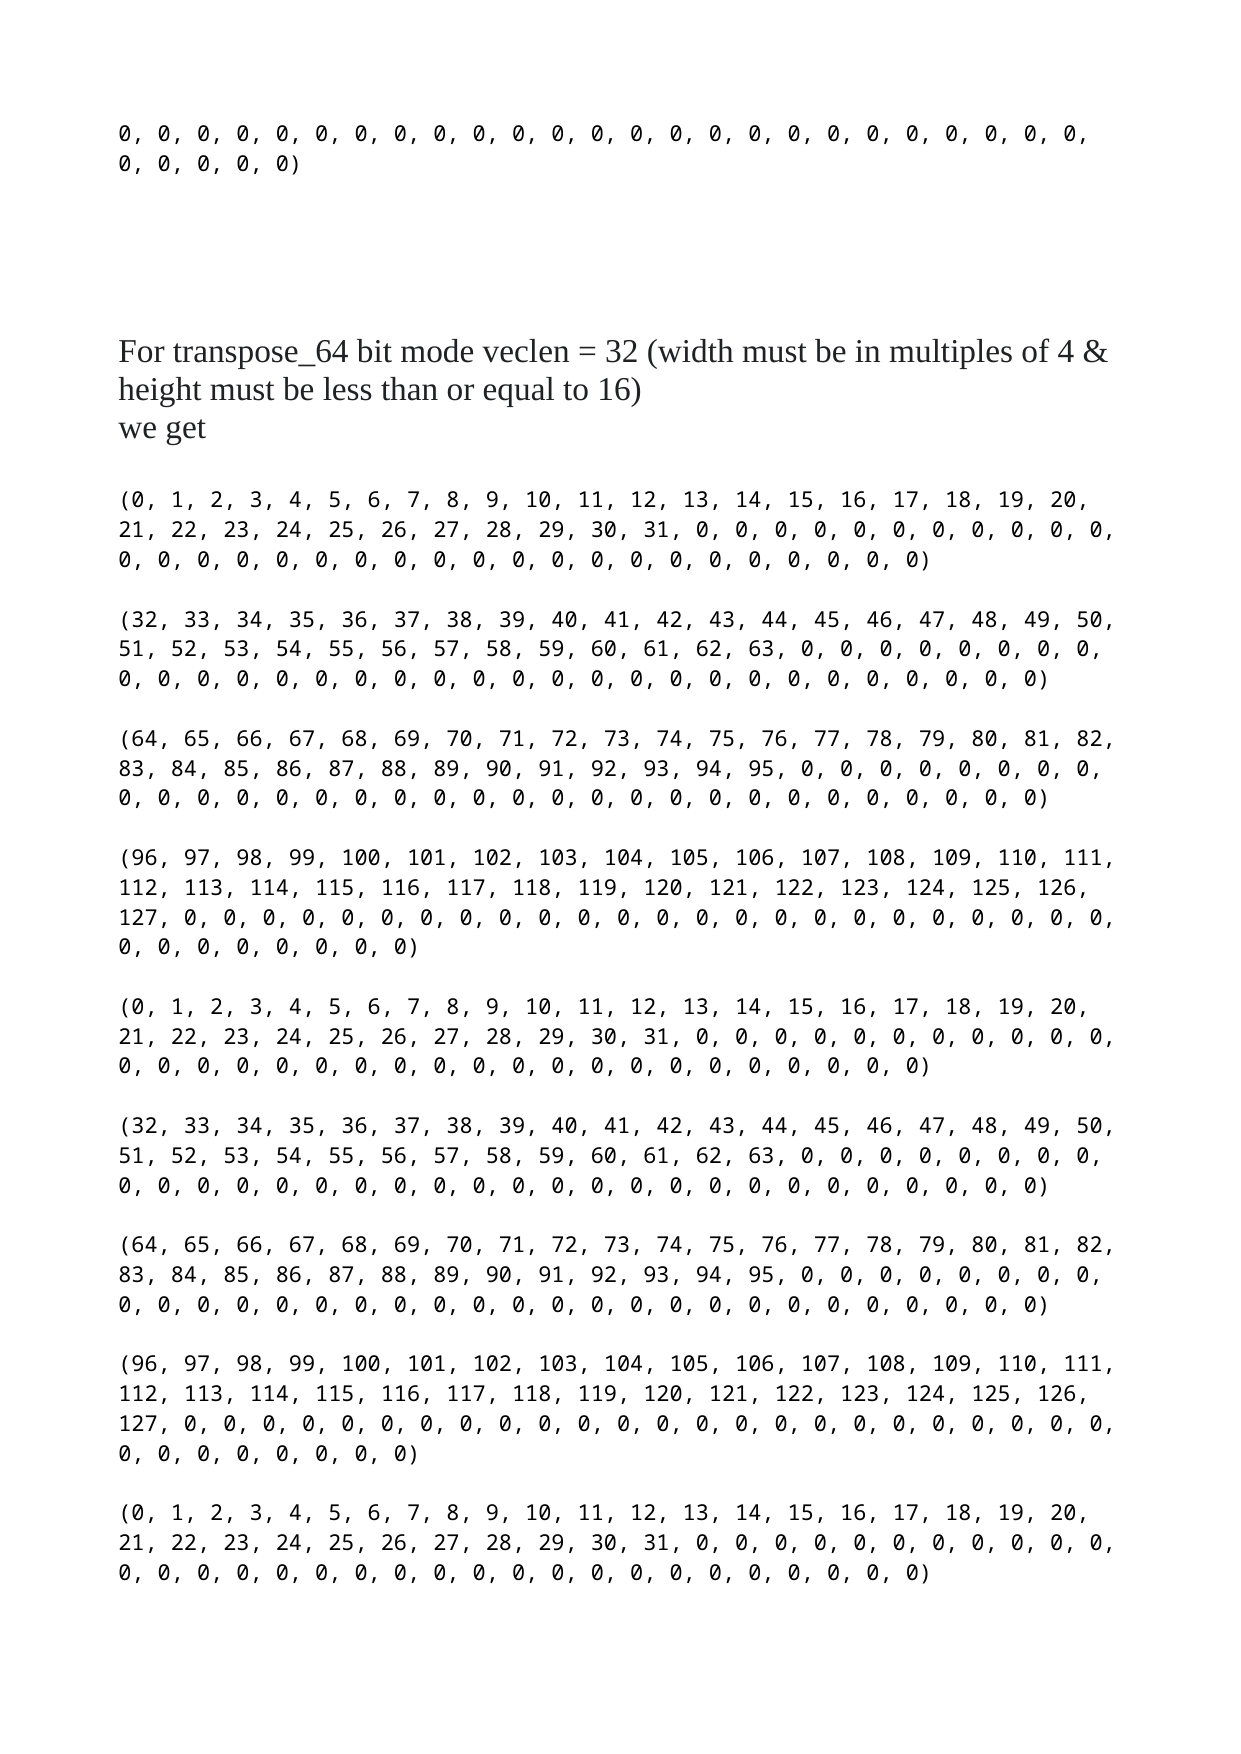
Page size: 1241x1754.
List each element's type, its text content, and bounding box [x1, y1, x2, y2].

text (96, 97, 98, 99, 100, 101, 102, 103, 104, 105, 106, 107, 108, 109, 110, 111, 112, 113, 114, 115, 116, 117, 118, 119, 120, 121, 122, 123, 124, 125, 126, 127, 0, 0, 0, 0, 0, 0, 0, 0, 0, 0, 0, 0, 0, 0, 0, 0, 0, 0, 0, 0, 0, 0, 0, 0, 0, 0, 0, 0, 0, 0, 0, 0) [118, 1348, 1122, 1467]
text we get [118, 408, 1122, 446]
text 0, 0, 0, 0, 0, 0, 0, 0, 0, 0, 0, 0, 0, 0, 0, 0, 0, 0, 0, 0, 0, 0, 0, 0, 0, 0, 0, 0, 0, 0) [118, 118, 1122, 178]
text (0, 1, 2, 3, 4, 5, 6, 7, 8, 9, 10, 11, 12, 13, 14, 15, 16, 17, 18, 19, 20, 21, 22, 23, 24, 25, 26, 27, 28, 29, 30, 31, 0, 0, 0, 0, 0, 0, 0, 0, 0, 0, 0, 0, 0, 0, 0, 0, 0, 0, 0, 0, 0, 0, 0, 0, 0, 0, 0, 0, 0, 0, 0, 0) [118, 484, 1122, 574]
text (64, 65, 66, 67, 68, 69, 70, 71, 72, 73, 74, 75, 76, 77, 78, 79, 80, 81, 82, 83, 84, 85, 86, 87, 88, 89, 90, 91, 92, 93, 94, 95, 0, 0, 0, 0, 0, 0, 0, 0, 0, 0, 0, 0, 0, 0, 0, 0, 0, 0, 0, 0, 0, 0, 0, 0, 0, 0, 0, 0, 0, 0, 0, 0) [118, 723, 1122, 812]
text (32, 33, 34, 35, 36, 37, 38, 39, 40, 41, 42, 43, 44, 45, 46, 47, 48, 49, 50, 51, 52, 53, 54, 55, 56, 57, 58, 59, 60, 61, 62, 63, 0, 0, 0, 0, 0, 0, 0, 0, 0, 0, 0, 0, 0, 0, 0, 0, 0, 0, 0, 0, 0, 0, 0, 0, 0, 0, 0, 0, 0, 0, 0, 0) [118, 1110, 1122, 1199]
text (96, 97, 98, 99, 100, 101, 102, 103, 104, 105, 106, 107, 108, 109, 110, 111, 112, 113, 114, 115, 116, 117, 118, 119, 120, 121, 122, 123, 124, 125, 126, 127, 0, 0, 0, 0, 0, 0, 0, 0, 0, 0, 0, 0, 0, 0, 0, 0, 0, 0, 0, 0, 0, 0, 0, 0, 0, 0, 0, 0, 0, 0, 0, 0) [118, 842, 1122, 961]
text (64, 65, 66, 67, 68, 69, 70, 71, 72, 73, 74, 75, 76, 77, 78, 79, 80, 81, 82, 83, 84, 85, 86, 87, 88, 89, 90, 91, 92, 93, 94, 95, 0, 0, 0, 0, 0, 0, 0, 0, 0, 0, 0, 0, 0, 0, 0, 0, 0, 0, 0, 0, 0, 0, 0, 0, 0, 0, 0, 0, 0, 0, 0, 0) [118, 1229, 1122, 1318]
text (0, 1, 2, 3, 4, 5, 6, 7, 8, 9, 10, 11, 12, 13, 14, 15, 16, 17, 18, 19, 20, 21, 22, 23, 24, 25, 26, 27, 28, 29, 30, 31, 0, 0, 0, 0, 0, 0, 0, 0, 0, 0, 0, 0, 0, 0, 0, 0, 0, 0, 0, 0, 0, 0, 0, 0, 0, 0, 0, 0, 0, 0, 0, 0) [118, 1497, 1122, 1587]
text (0, 1, 2, 3, 4, 5, 6, 7, 8, 9, 10, 11, 12, 13, 14, 15, 16, 17, 18, 19, 20, 21, 22, 23, 24, 25, 26, 27, 28, 29, 30, 31, 0, 0, 0, 0, 0, 0, 0, 0, 0, 0, 0, 0, 0, 0, 0, 0, 0, 0, 0, 0, 0, 0, 0, 0, 0, 0, 0, 0, 0, 0, 0, 0) [118, 991, 1122, 1080]
text (32, 33, 34, 35, 36, 37, 38, 39, 40, 41, 42, 43, 44, 45, 46, 47, 48, 49, 50, 51, 52, 53, 54, 55, 56, 57, 58, 59, 60, 61, 62, 63, 0, 0, 0, 0, 0, 0, 0, 0, 0, 0, 0, 0, 0, 0, 0, 0, 0, 0, 0, 0, 0, 0, 0, 0, 0, 0, 0, 0, 0, 0, 0, 0) [118, 603, 1122, 693]
text For transpose_64 bit mode veclen = 32 (width must be in multiples of 4 & height must be less than or equal to 16) [118, 331, 1122, 408]
